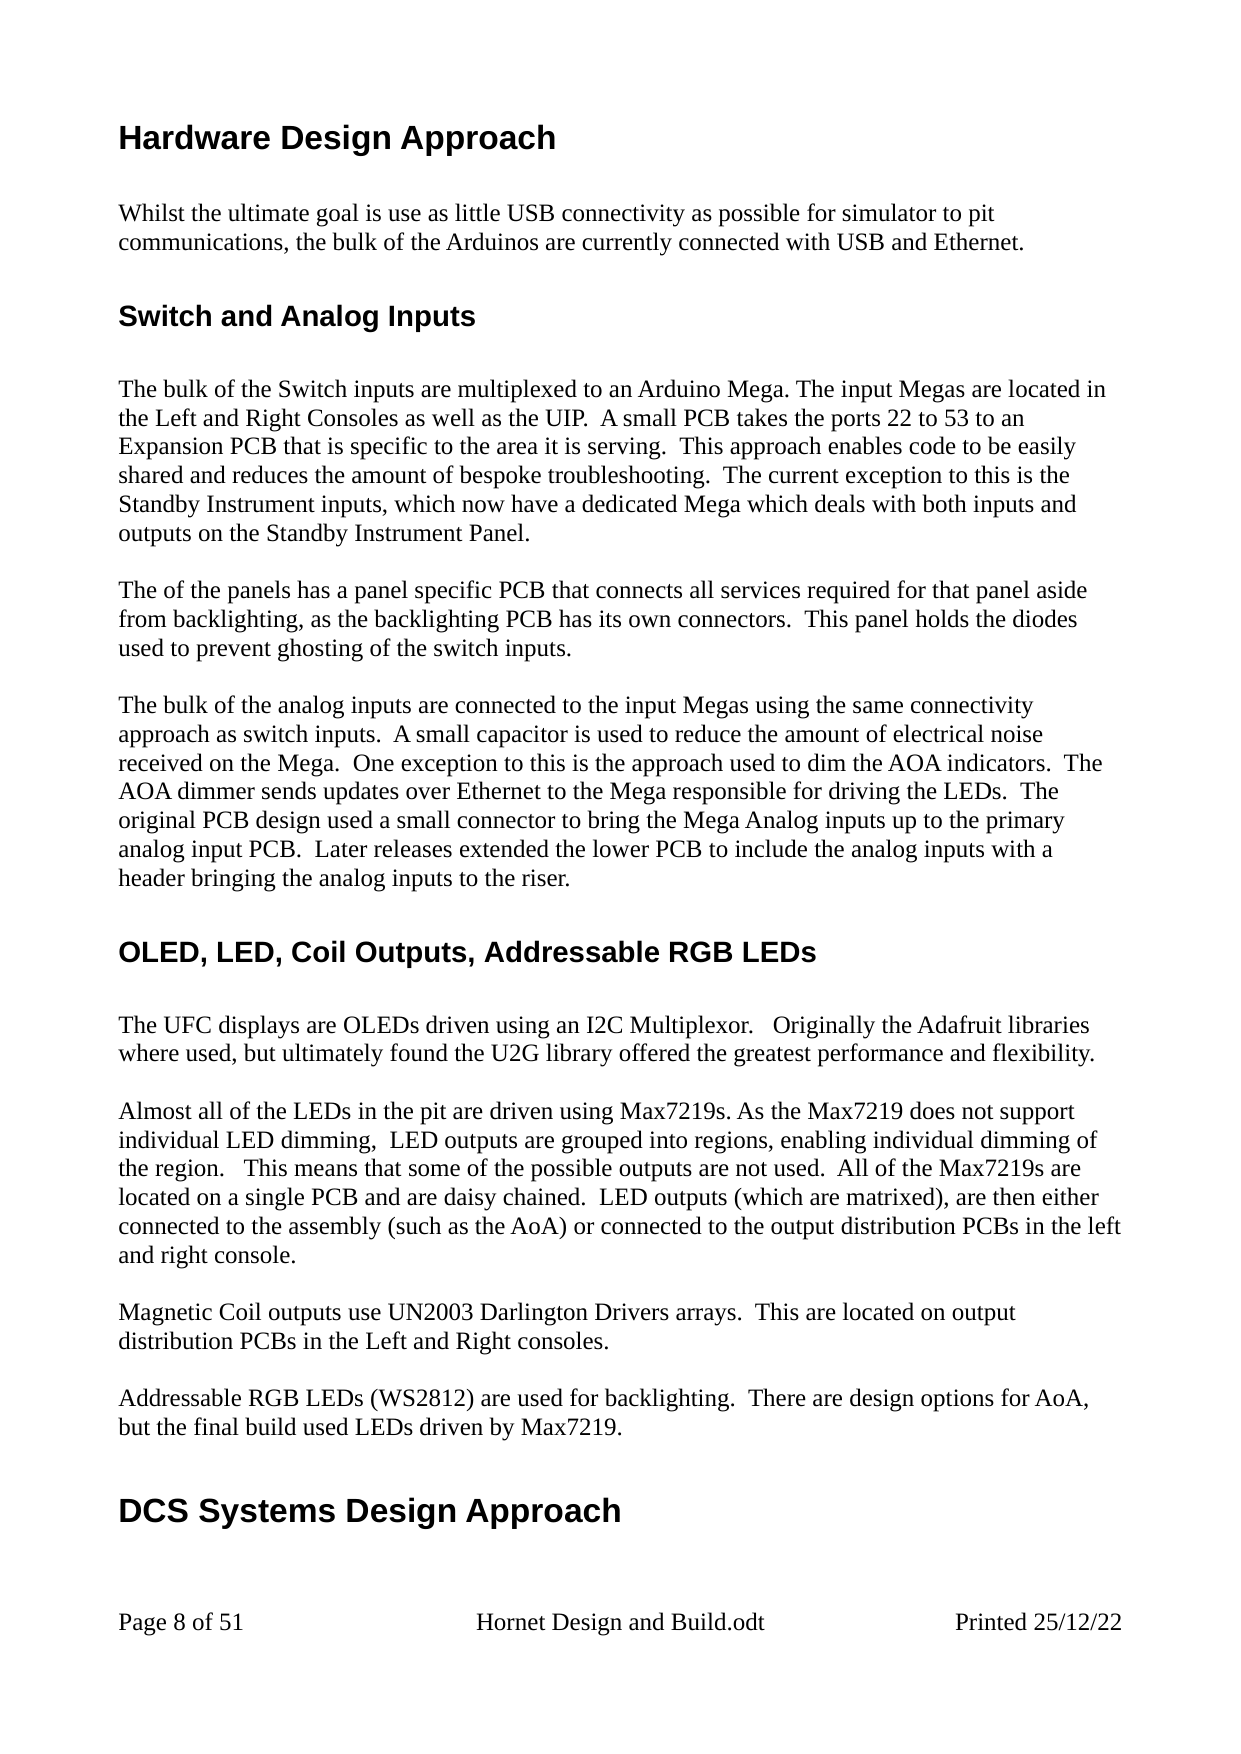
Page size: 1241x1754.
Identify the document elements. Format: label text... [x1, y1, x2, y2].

subtitle DCS Systems Design Approach [118, 1491, 1122, 1529]
text Magnetic Coil outputs use UN2003 Darlington Drivers arrays. This are located on output distribution PCBs in the Left and Right consoles. [118, 1297, 1122, 1355]
text The bulk of the Switch inputs are multiplexed to an Arduino Mega. The input Megas are located in the Left and Right Consoles as well as the UIP. A small PCB takes the ports 22 to 53 to an Expansion PCB that is specific to the area it is serving. This approach enables code to be easily shared and reduces the amount of bespoke troubleshooting. The current exception to this is the Standby Instrument inputs, which now have a dedicated Mega which deals with both inputs and outputs on the Standby Instrument Panel. [118, 374, 1122, 546]
text The of the panels has a panel specific PCB that connects all services required for that panel aside from backlighting, as the backlighting PCB has its own connectors. This panel holds the diodes used to prevent ghosting of the switch inputs. [118, 575, 1122, 661]
text Whilst the ultimate goal is use as little USB connectivity as possible for simulator to pit communications, the bulk of the Arduinos are currently connected with USB and Ethernet. [118, 198, 1122, 256]
subtitle Hardware Design Approach [118, 118, 1122, 157]
text The bulk of the analog inputs are connected to the input Megas using the same connectivity approach as switch inputs. A small capacitor is used to reduce the amount of electrical noise received on the Mega. One exception to this is the approach used to dim the AOA indicators. The AOA dimmer sends updates over Ethernet to the Mega responsible for driving the LEDs. The original PCB design used a small connector to bring the Mega Analog inputs up to the primary analog input PCB. Later releases extended the lower PCB to include the analog inputs with a header bringing the analog inputs to the riser. [118, 690, 1122, 891]
text Addressable RGB LEDs (WS2812) are used for backlighting. There are design options for AoA, but the final build used LEDs driven by Max7219. [118, 1383, 1122, 1441]
text The UFC displays are OLEDs driven using an I2C Multiplexor. Originally the Adafruit libraries where used, but ultimately found the U2G library offered the greatest performance and flexibility. [118, 1010, 1122, 1067]
subtitle OLED, LED, Coil Outputs, Addressable RGB LEDs [118, 935, 1122, 968]
text Almost all of the LEDs in the pit are driven using Max7219s. As the Max7219 does not support individual LED dimming, LED outputs are grouped into regions, enabling individual dimming of the region. This means that some of the possible outputs are not used. All of the Max7219s are located on a single PCB and are daisy chained. LED outputs (which are matrixed), are then either connected to the assembly (such as the AoA) or connected to the output distribution PCBs in the left and right console. [118, 1096, 1122, 1268]
subtitle Switch and Analog Inputs [118, 299, 1122, 333]
